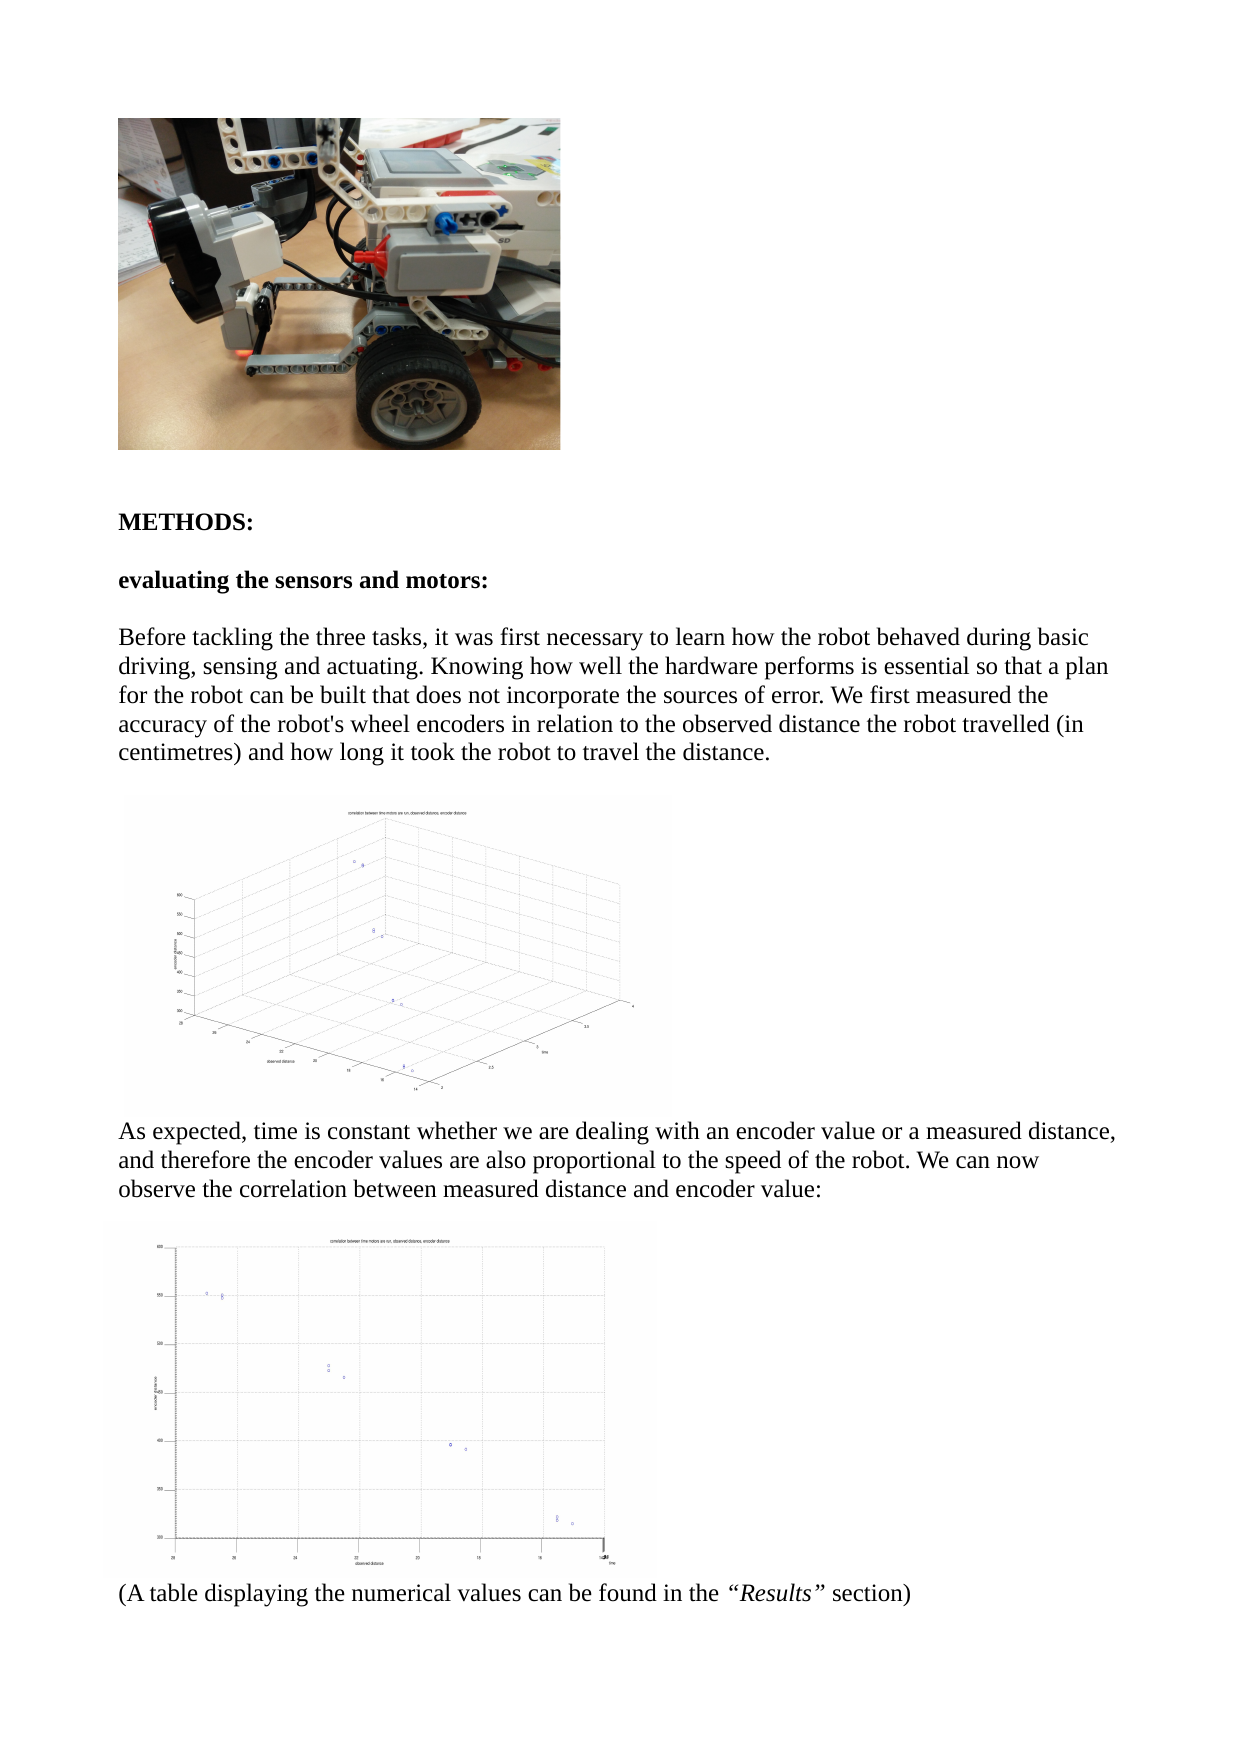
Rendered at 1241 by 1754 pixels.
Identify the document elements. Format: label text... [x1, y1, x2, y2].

picture [103, 1221, 657, 1578]
text As expected, time is constant whether we are dealing with an encoder value or a measured distance, and therefore the encoder values are also proportional to the speed of the robot. We can now observe the correlation between measured distance and encoder value: [118, 795, 1122, 1203]
text METHODS: [118, 507, 1122, 536]
text Before tackling the three tasks, it was first necessary to learn how the robot behaved during basic driving, sensing and actuating. Knowing how well the hardware performs is essential so that a plan for the robot can be built that does not incorporate the sources of error. We first measured the accuracy of the robot's wheel encoders in relation to the observed distance the robot travelled (in centimetres) and how long it took the robot to travel the distance. [118, 622, 1122, 766]
picture [123, 795, 672, 1117]
text (A table displaying the numerical values can be found in the “Results” section) [118, 1203, 1122, 1606]
picture [118, 118, 561, 450]
text evaluating the sensors and motors: [118, 565, 1122, 594]
